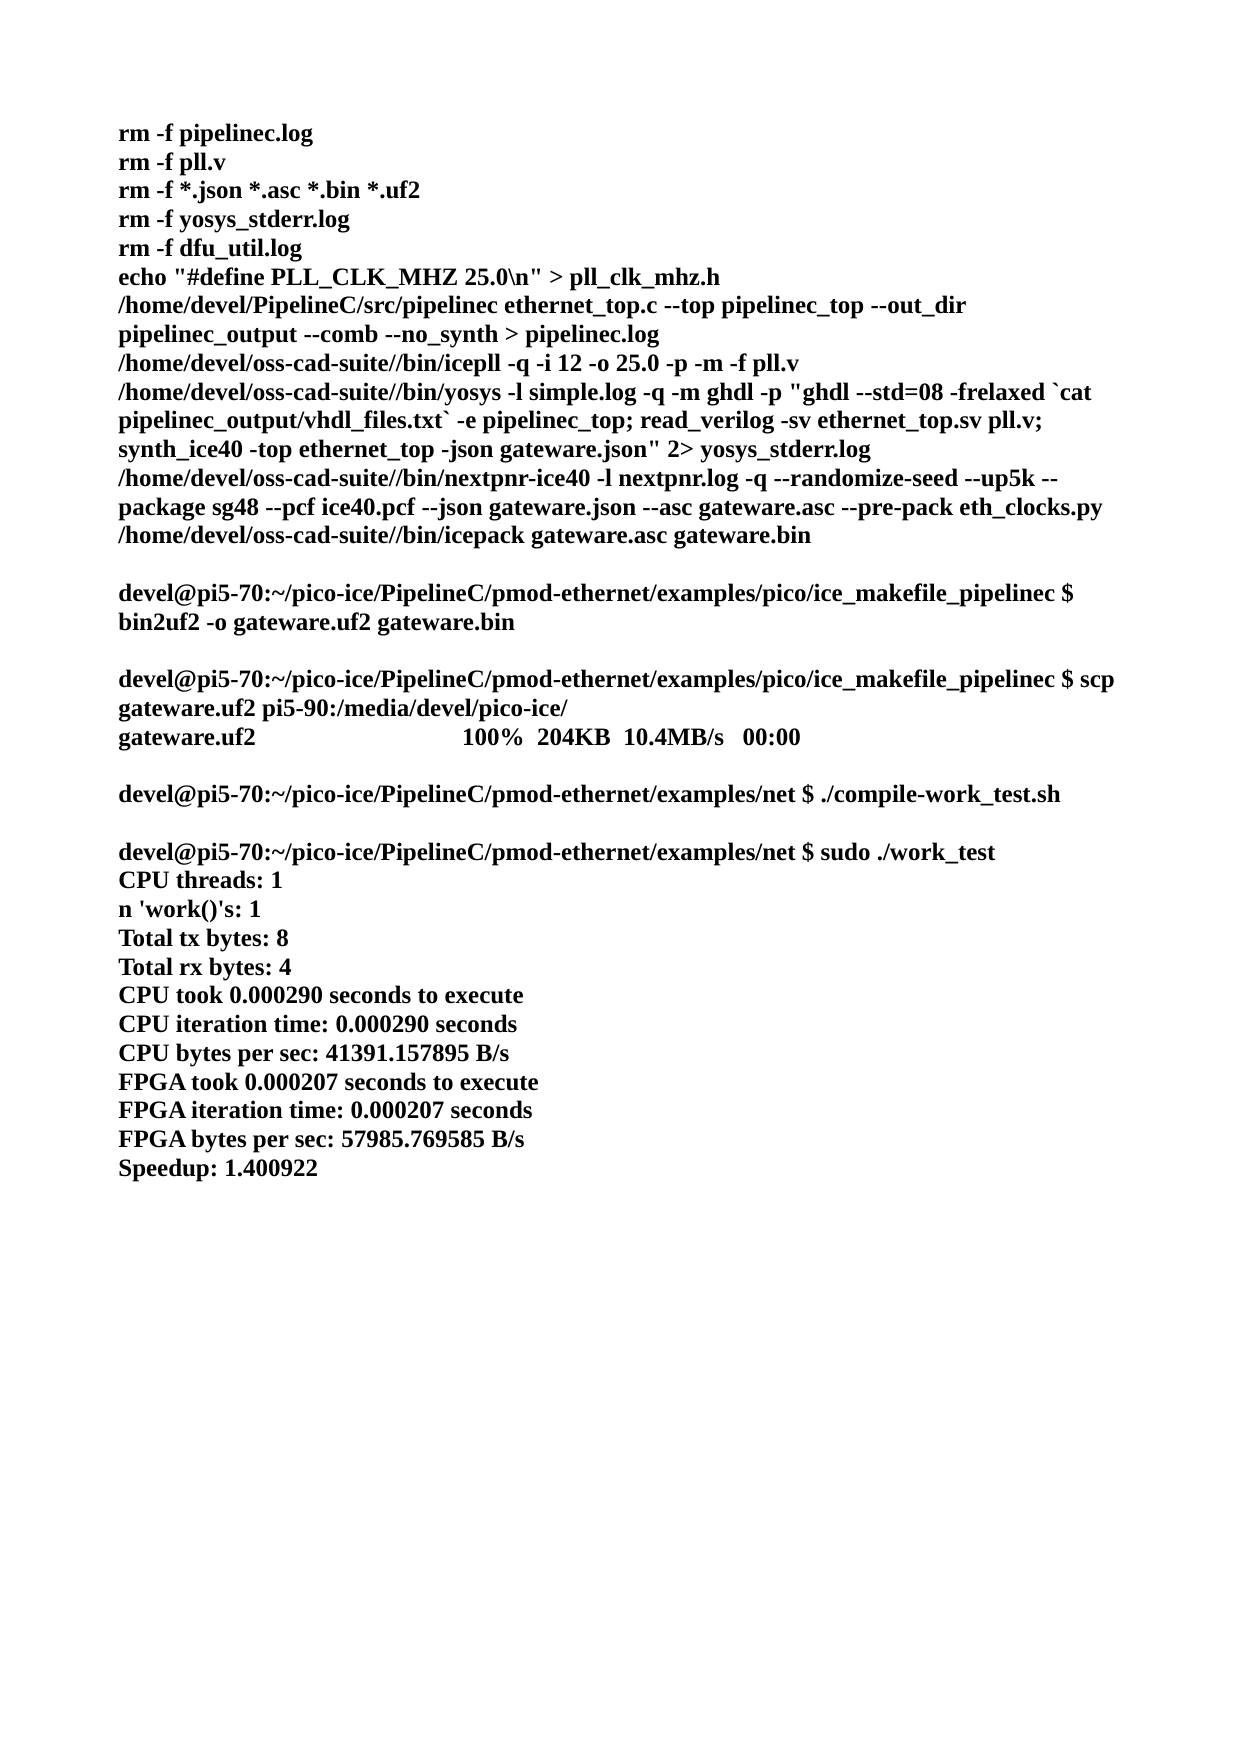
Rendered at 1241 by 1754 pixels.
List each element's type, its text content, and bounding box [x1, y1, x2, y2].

text /home/devel/oss-cad-suite//bin/yosys -l simple.log -q -m ghdl -p "ghdl --std=08 -frelaxed `cat pipelinec_output/vhdl_files.txt` -e pipelinec_top; read_verilog -sv ethernet_top.sv pll.v; synth_ice40 -top ethernet_top -json gateware.json" 2> yosys_stderr.log [118, 377, 1122, 463]
text devel@pi5-70:~/pico-ice/PipelineC/pmod-ethernet/examples/pico/ice_makefile_pipelinec $ bin2uf2 -o gateware.uf2 gateware.bin [118, 578, 1122, 636]
text rm -f yosys_stderr.log [118, 204, 1122, 233]
text Speedup: 1.400922 [118, 1153, 1122, 1182]
text CPU bytes per sec: 41391.157895 B/s [118, 1038, 1122, 1067]
text gateware.uf2 100% 204KB 10.4MB/s 00:00 [118, 722, 1122, 751]
text Total rx bytes: 4 [118, 952, 1122, 981]
text echo "#define PLL_CLK_MHZ 25.0\n" > pll_clk_mhz.h [118, 262, 1122, 291]
text CPU iteration time: 0.000290 seconds [118, 1009, 1122, 1038]
text n 'work()'s: 1 [118, 894, 1122, 923]
text CPU threads: 1 [118, 866, 1122, 894]
text devel@pi5-70:~/pico-ice/PipelineC/pmod-ethernet/examples/pico/ice_makefile_pipelinec $ scp gateware.uf2 pi5-90:/media/devel/pico-ice/ [118, 664, 1122, 722]
text /home/devel/oss-cad-suite//bin/icepll -q -i 12 -o 25.0 -p -m -f pll.v [118, 348, 1122, 377]
text /home/devel/oss-cad-suite//bin/nextpnr-ice40 -l nextpnr.log -q --randomize-seed --up5k --package sg48 --pcf ice40.pcf --json gateware.json --asc gateware.asc --pre-pack eth_clocks.py [118, 463, 1122, 521]
text devel@pi5-70:~/pico-ice/PipelineC/pmod-ethernet/examples/net $ sudo ./work_test [118, 837, 1122, 866]
text rm -f *.json *.asc *.bin *.uf2 [118, 176, 1122, 204]
text devel@pi5-70:~/pico-ice/PipelineC/pmod-ethernet/examples/net $ ./compile-work_test.sh [118, 779, 1122, 808]
text /home/devel/oss-cad-suite//bin/icepack gateware.asc gateware.bin [118, 521, 1122, 549]
text FPGA iteration time: 0.000207 seconds [118, 1096, 1122, 1124]
text CPU took 0.000290 seconds to execute [118, 981, 1122, 1009]
text rm -f pll.v [118, 147, 1122, 176]
text FPGA took 0.000207 seconds to execute [118, 1067, 1122, 1096]
text FPGA bytes per sec: 57985.769585 B/s [118, 1124, 1122, 1153]
text rm -f pipelinec.log [118, 118, 1122, 147]
text Total tx bytes: 8 [118, 923, 1122, 952]
text rm -f dfu_util.log [118, 233, 1122, 262]
text /home/devel/PipelineC/src/pipelinec ethernet_top.c --top pipelinec_top --out_dir pipelinec_output --comb --no_synth > pipelinec.log [118, 291, 1122, 348]
